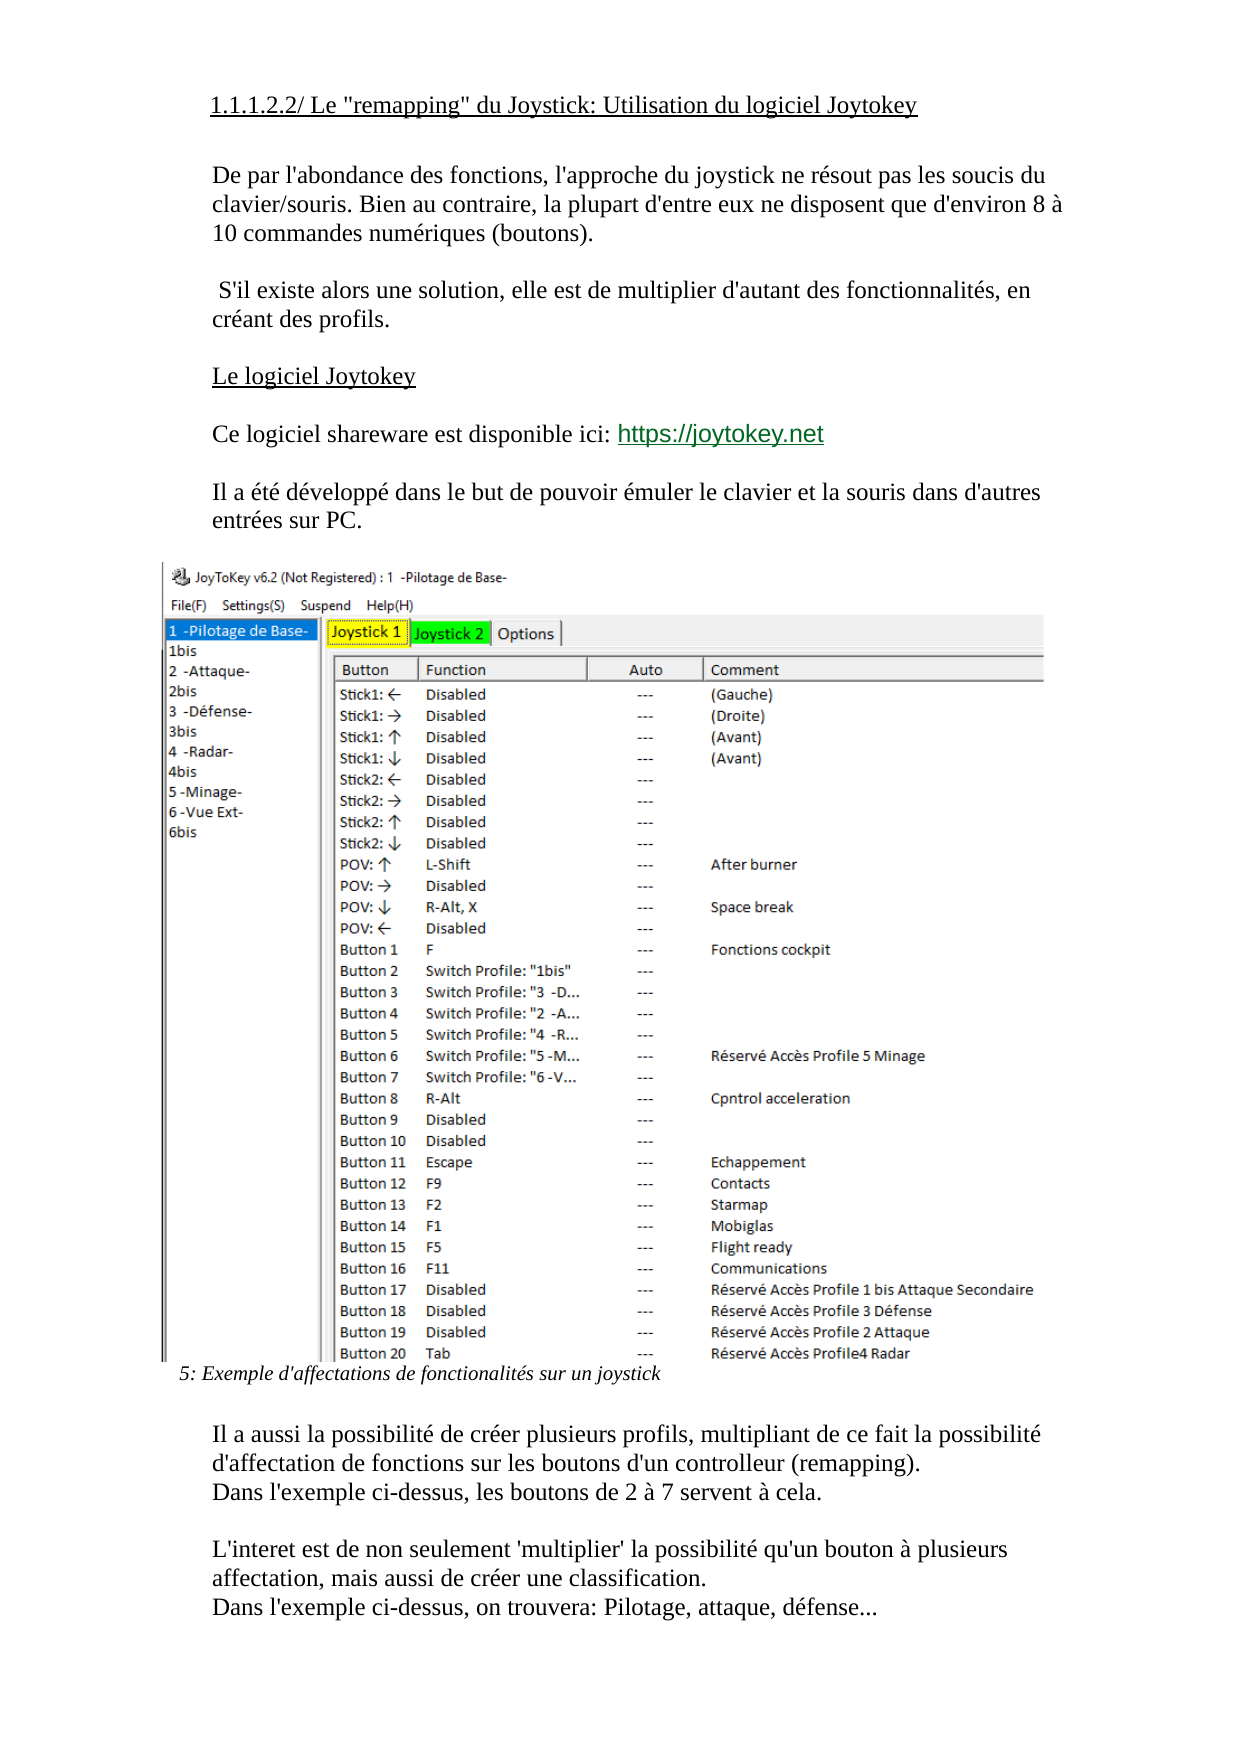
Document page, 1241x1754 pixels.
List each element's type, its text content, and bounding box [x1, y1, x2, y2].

text De par l'abondance des fonctions, l'approche du joystick ne résout pas les soucis du clavier/souris. Bien au contraire, la plupart d'entre eux ne disposent que d'environ 8 à 10 commandes numériques (boutons). [212, 160, 1094, 246]
subtitle 1.1.1.2.2/ Le "remapping" du Joystick: Utilisation du logiciel Joytokey [209, 90, 1122, 119]
picture [161, 562, 1044, 1362]
text Dans l'exemple ci-dessus, on trouvera: Pilotage, attaque, défense... [212, 1592, 1094, 1621]
text L'interet est de non seulement 'multiplier' la possibilité qu'un bouton à plusieurs affectation, mais aussi de créer une classification. [212, 1534, 1094, 1592]
text Dans l'exemple ci-dessus, les boutons de 2 à 7 servent à cela. [212, 1477, 1094, 1506]
text Le logiciel Joytokey [212, 361, 1094, 390]
text Ce logiciel shareware est disponible ici: https://joytokey.net [212, 419, 1094, 448]
text Il a aussi la possibilité de créer plusieurs profils, multipliant de ce fait la possibilité d'affectation de fonctions sur les boutons d'un controlleur (remapping). [212, 1419, 1094, 1477]
text : Exemple d'affectations de fonctionalités sur un joystick [179, 604, 1061, 1385]
text Il a été développé dans le but de pouvoir émuler le clavier et la souris dans d'autres entrées sur PC. [212, 477, 1094, 534]
text S'il existe alors une solution, elle est de multiplier d'autant des fonctionnalités, en créant des profils. [212, 275, 1094, 333]
